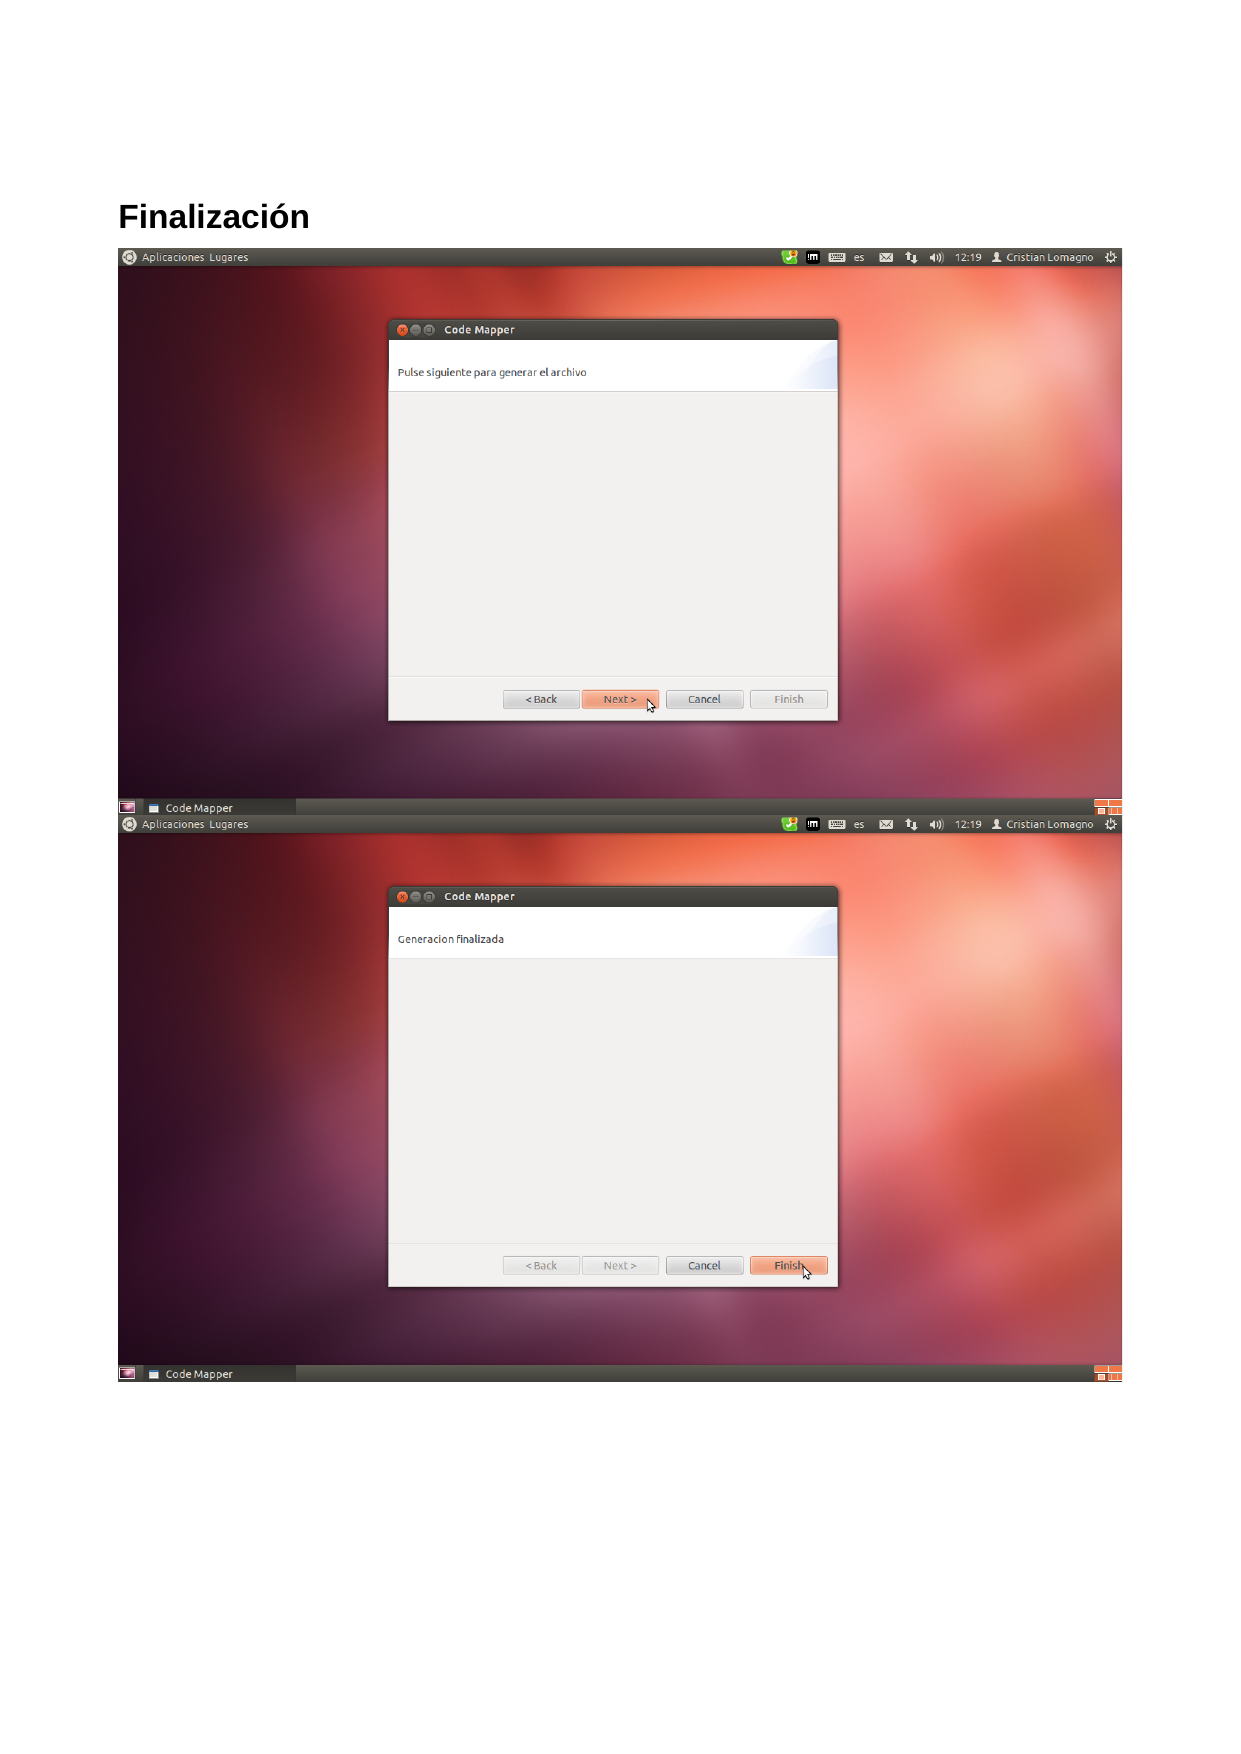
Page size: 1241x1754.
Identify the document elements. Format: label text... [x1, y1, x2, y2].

picture [118, 248, 1123, 1382]
subtitle Finalización [118, 197, 1122, 236]
